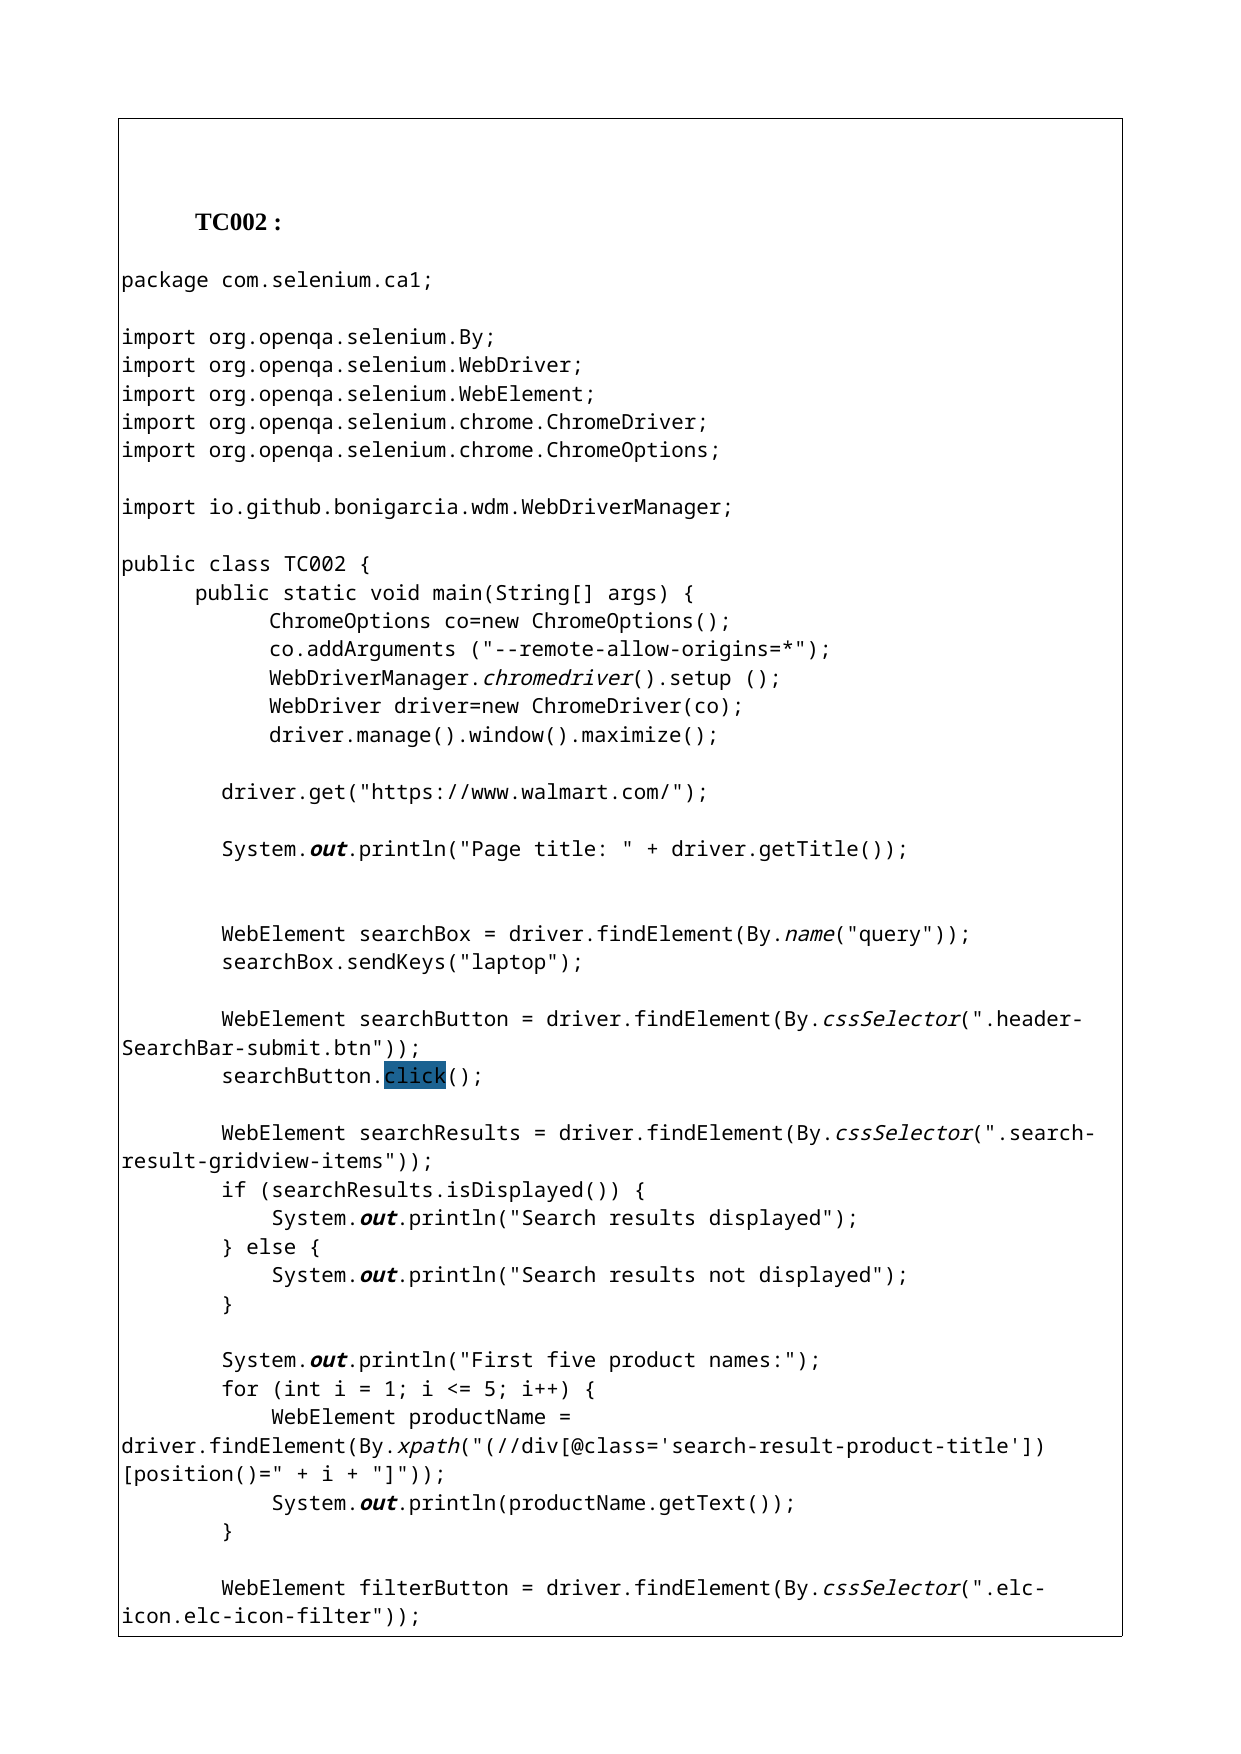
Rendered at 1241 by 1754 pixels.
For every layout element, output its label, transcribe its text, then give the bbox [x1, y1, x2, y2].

text } [121, 1289, 1119, 1317]
text import org.openqa.selenium.WebElement; [121, 379, 1119, 407]
text import org.openqa.selenium.WebDriver; [121, 350, 1119, 379]
text WebElement searchBox = driver.findElement(By.name("query")); [121, 919, 1119, 947]
text WebDriver driver=new ChromeDriver(co); [121, 691, 1119, 720]
text WebElement filterButton = driver.findElement(By.cssSelector(".elc-icon.elc-icon-filter")); [121, 1573, 1119, 1630]
text WebElement productName = driver.findElement(By.xpath("(//div[@class='search-result-product-title'])[position()=" + i + "]")); [121, 1402, 1119, 1488]
text TC002 : [121, 207, 1119, 236]
text driver.manage().window().maximize(); [121, 720, 1119, 748]
text System.out.println("Search results displayed"); [121, 1203, 1119, 1232]
text WebElement searchButton = driver.findElement(By.cssSelector(".header-SearchBar-submit.btn")); [121, 1004, 1119, 1061]
text co.addArguments ("--remote-allow-origins=*"); [121, 634, 1119, 663]
text driver.get("https://www.walmart.com/"); [121, 777, 1119, 805]
text package com.selenium.ca1; [121, 265, 1119, 293]
text } [121, 1516, 1119, 1544]
text public static void main(String[] args) { [121, 578, 1119, 606]
text import org.openqa.selenium.By; [121, 322, 1119, 350]
text if (searchResults.isDisplayed()) { [121, 1175, 1119, 1203]
text import org.openqa.selenium.chrome.ChromeDriver; [121, 407, 1119, 436]
text import io.github.bonigarcia.wdm.WebDriverManager; [121, 492, 1119, 521]
text public class TC002 { [121, 549, 1119, 578]
text } else { [121, 1232, 1119, 1260]
text ChromeOptions co=new ChromeOptions(); [121, 606, 1119, 634]
text searchButton.click(); [121, 1061, 1119, 1089]
text System.out.println("First five product names:"); [121, 1346, 1119, 1374]
text System.out.println("Search results not displayed"); [121, 1260, 1119, 1289]
text WebElement searchResults = driver.findElement(By.cssSelector(".search-result-gridview-items")); [121, 1118, 1119, 1175]
text System.out.println(productName.getText()); [121, 1488, 1119, 1516]
text WebDriverManager.chromedriver().setup (); [121, 663, 1119, 691]
text for (int i = 1; i <= 5; i++) { [121, 1374, 1119, 1402]
text import org.openqa.selenium.chrome.ChromeOptions; [121, 436, 1119, 464]
text searchBox.sendKeys("laptop"); [121, 947, 1119, 976]
text System.out.println("Page title: " + driver.getTitle()); [121, 834, 1119, 862]
